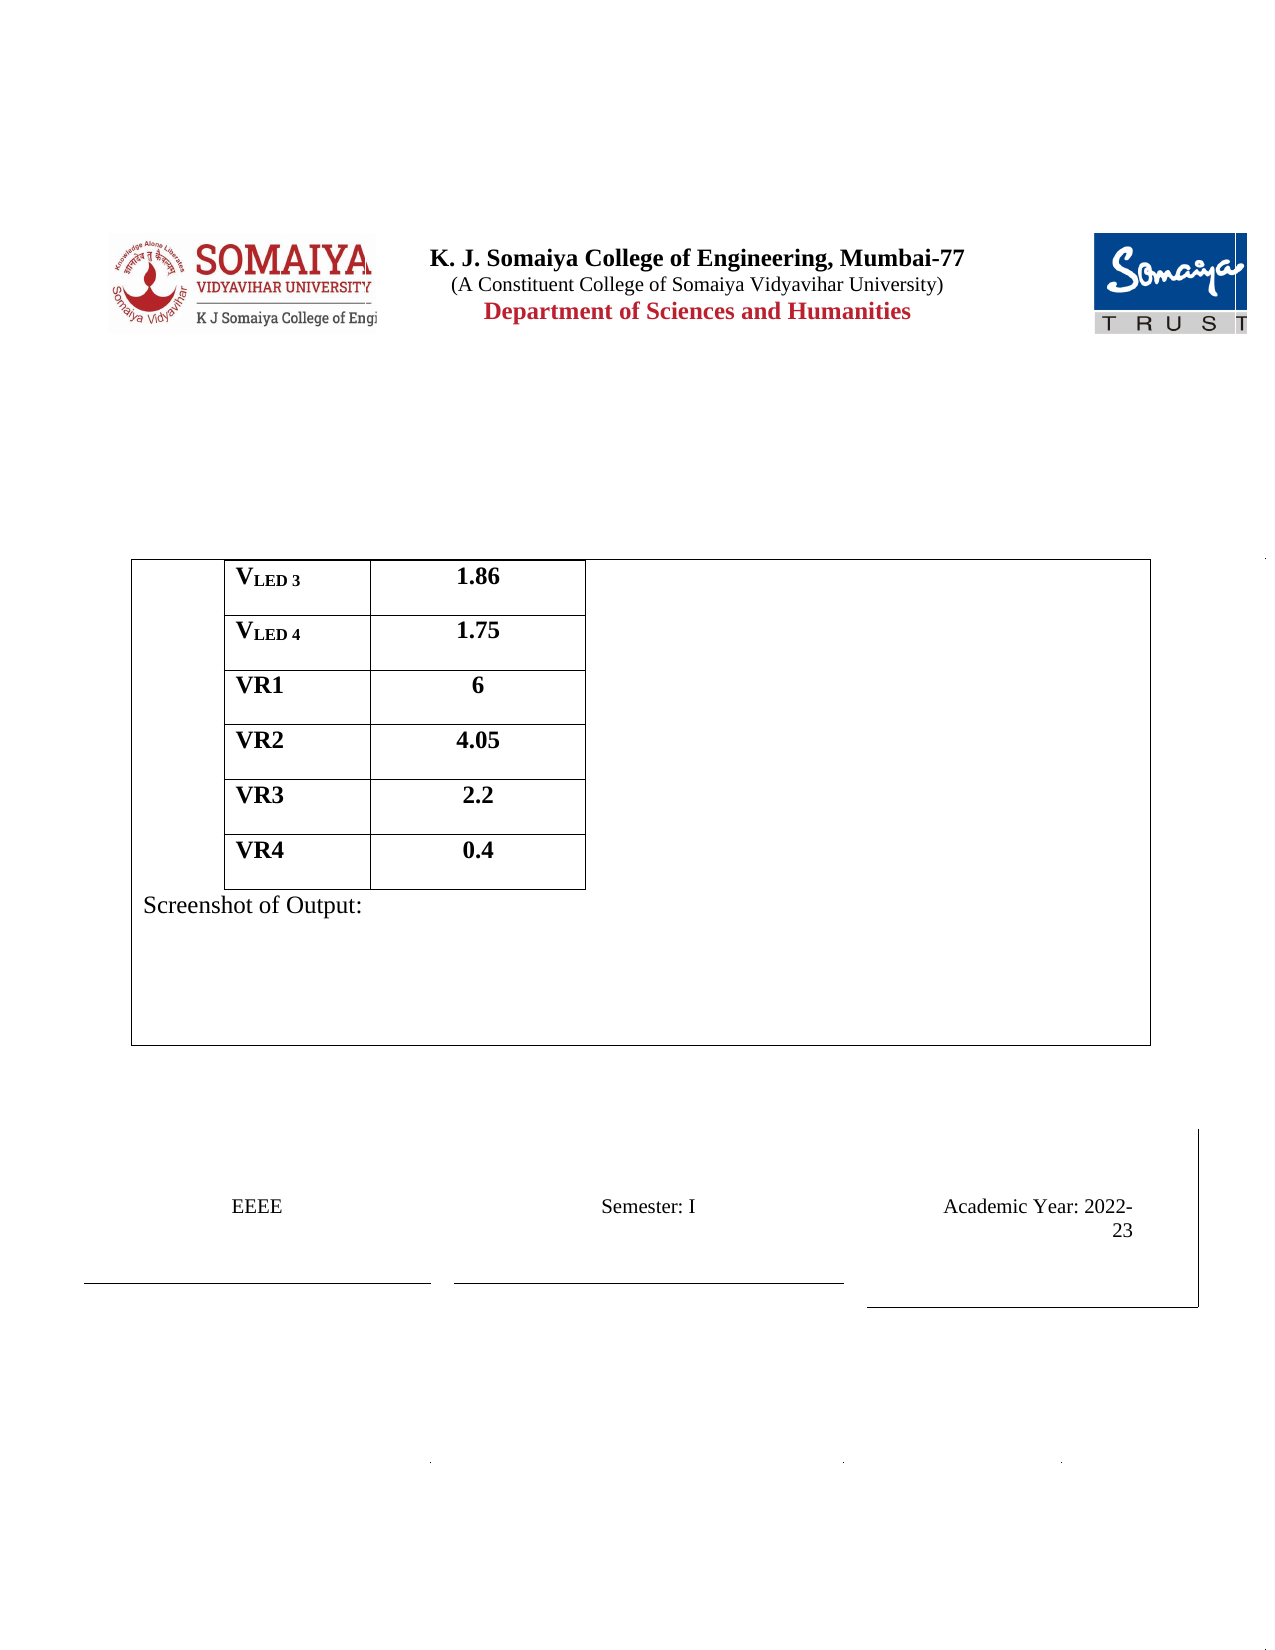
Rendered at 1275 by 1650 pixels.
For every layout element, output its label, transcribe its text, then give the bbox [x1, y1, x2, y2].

table_cell 4.05 [371, 725, 585, 779]
table_cell VR3 [225, 780, 370, 834]
table_cell VLED 3 [225, 561, 370, 614]
table_cell VR2 [225, 725, 370, 779]
table_cell VR4 [225, 835, 370, 889]
table_cell 2.2 [371, 780, 585, 834]
table_cell VLED 4 [225, 616, 370, 669]
table_cell 1.86 [371, 561, 585, 614]
table_cell 1.75 [371, 616, 585, 669]
table_cell VR1 [225, 671, 370, 724]
table_cell 6 [371, 671, 585, 724]
table_cell 0.4 [371, 835, 585, 889]
table_cell Observation Table 1 ( Task 1) Calulations (Task1): Calclaute Va and Vb using the formula given below: =(5.5*9)/6.5=7.6 V =(3.3*9)/6.5=4.5 V =9/6.5=1.38 A Observation Table 2 Calculations (Task2): Calculate I1, I2, I3 and IS using the formula given below: Observation (Task 3): Case 1 : LED just turn’s ON Case 2 : LED turn’s ON ( glows brightly) Observations (Task4): Case 1 : Supply Voltage Levels recording Case Case 2: Status of voltages in the circuit Screenshot of Output: [132, 560, 1150, 1044]
